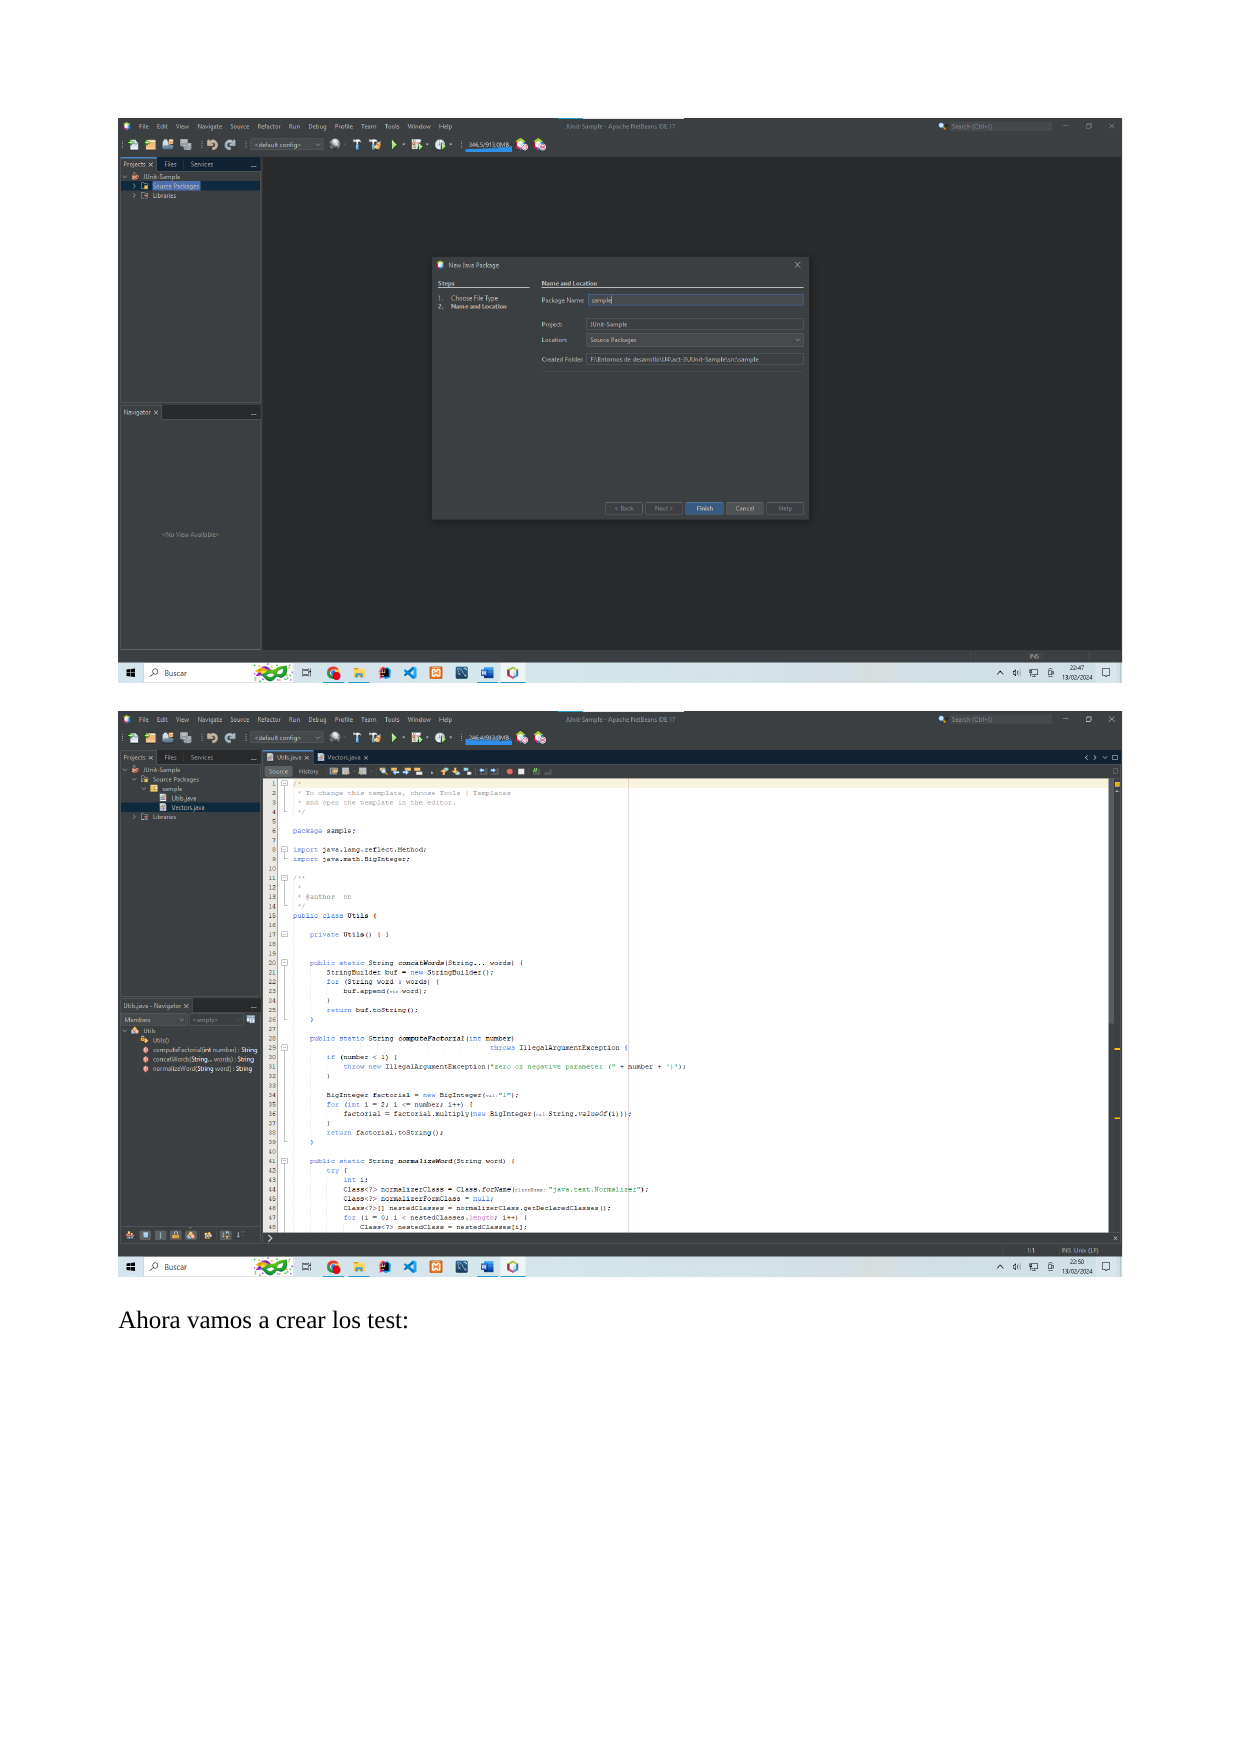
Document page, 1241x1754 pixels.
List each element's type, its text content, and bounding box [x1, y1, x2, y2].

picture [118, 118, 1123, 683]
picture [118, 711, 1123, 1277]
text Ahora vamos a crear los test: [118, 1305, 1122, 1334]
